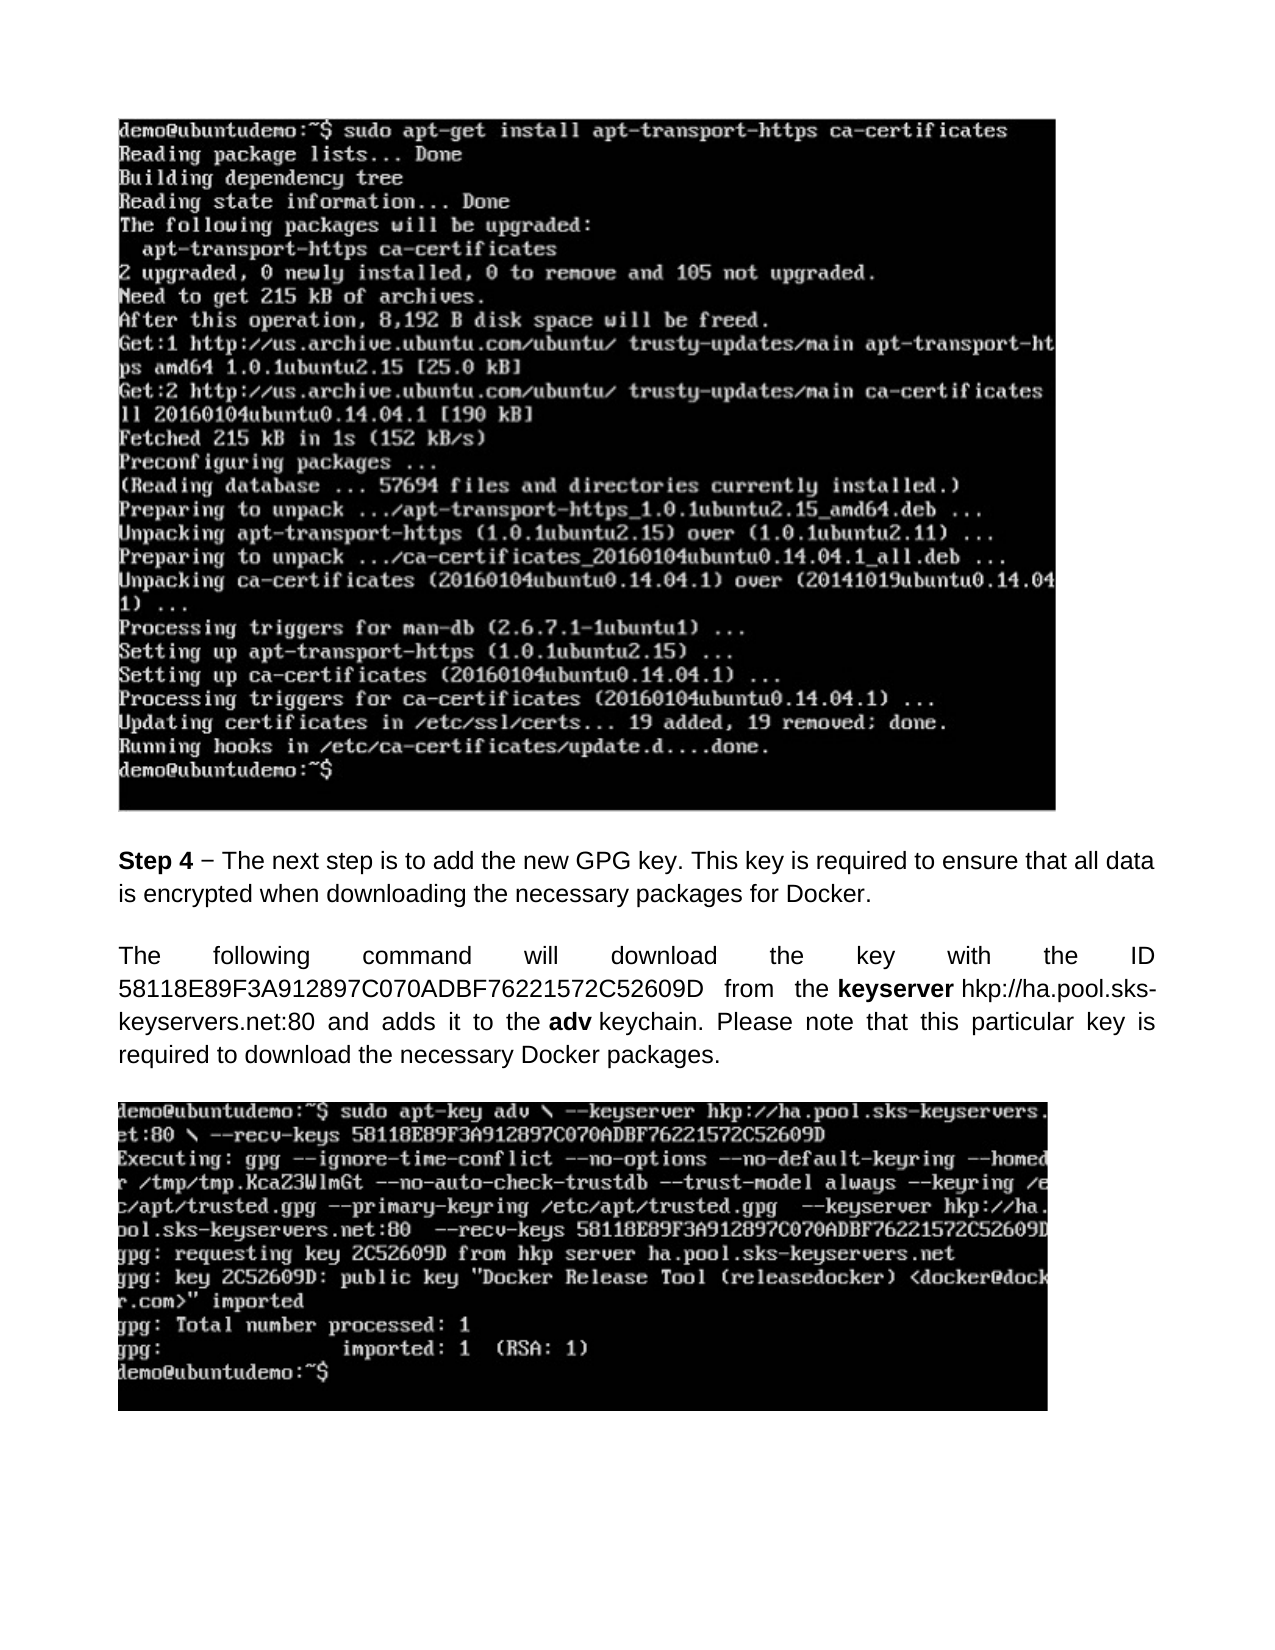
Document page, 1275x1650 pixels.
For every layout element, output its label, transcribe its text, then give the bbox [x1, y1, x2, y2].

text Step 4 − The next step is to add the new GPG key. This key is required to ensure that all data is encrypted when downloading the necessary packages for Docker. [118, 846, 1157, 907]
picture [118, 118, 1056, 812]
picture [118, 1102, 1048, 1411]
text The following command will download the key with the ID 58118E89F3A912897C070ADBF76221572C52609D from the keyserver hkp://ha.pool.sks-keyservers.net:80 and adds it to the adv keychain. Please note that this particular key is required to download the necessary Docker packages. [118, 941, 1157, 1069]
